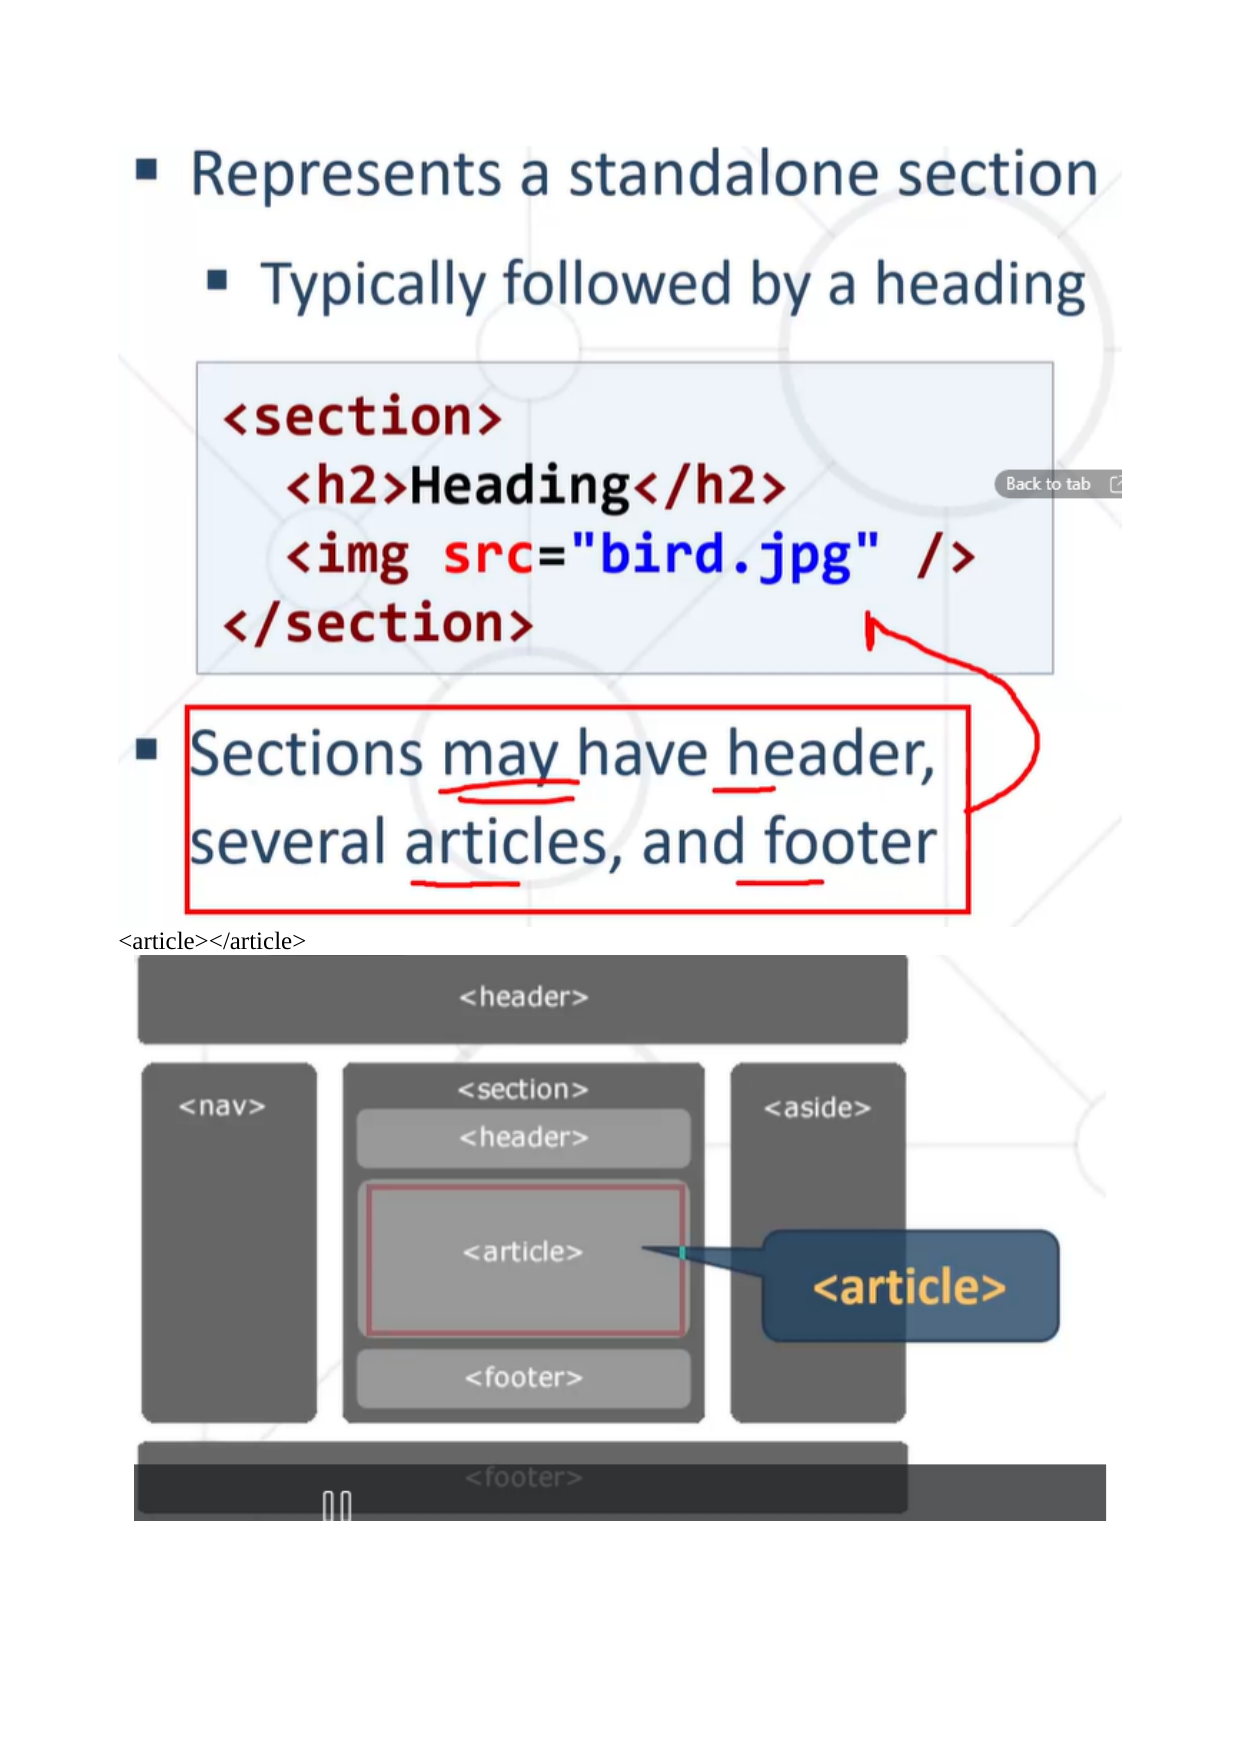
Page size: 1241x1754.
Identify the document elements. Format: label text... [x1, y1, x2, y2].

picture [118, 146, 1122, 927]
text <article></article> [118, 927, 1122, 955]
picture [134, 955, 1107, 1521]
